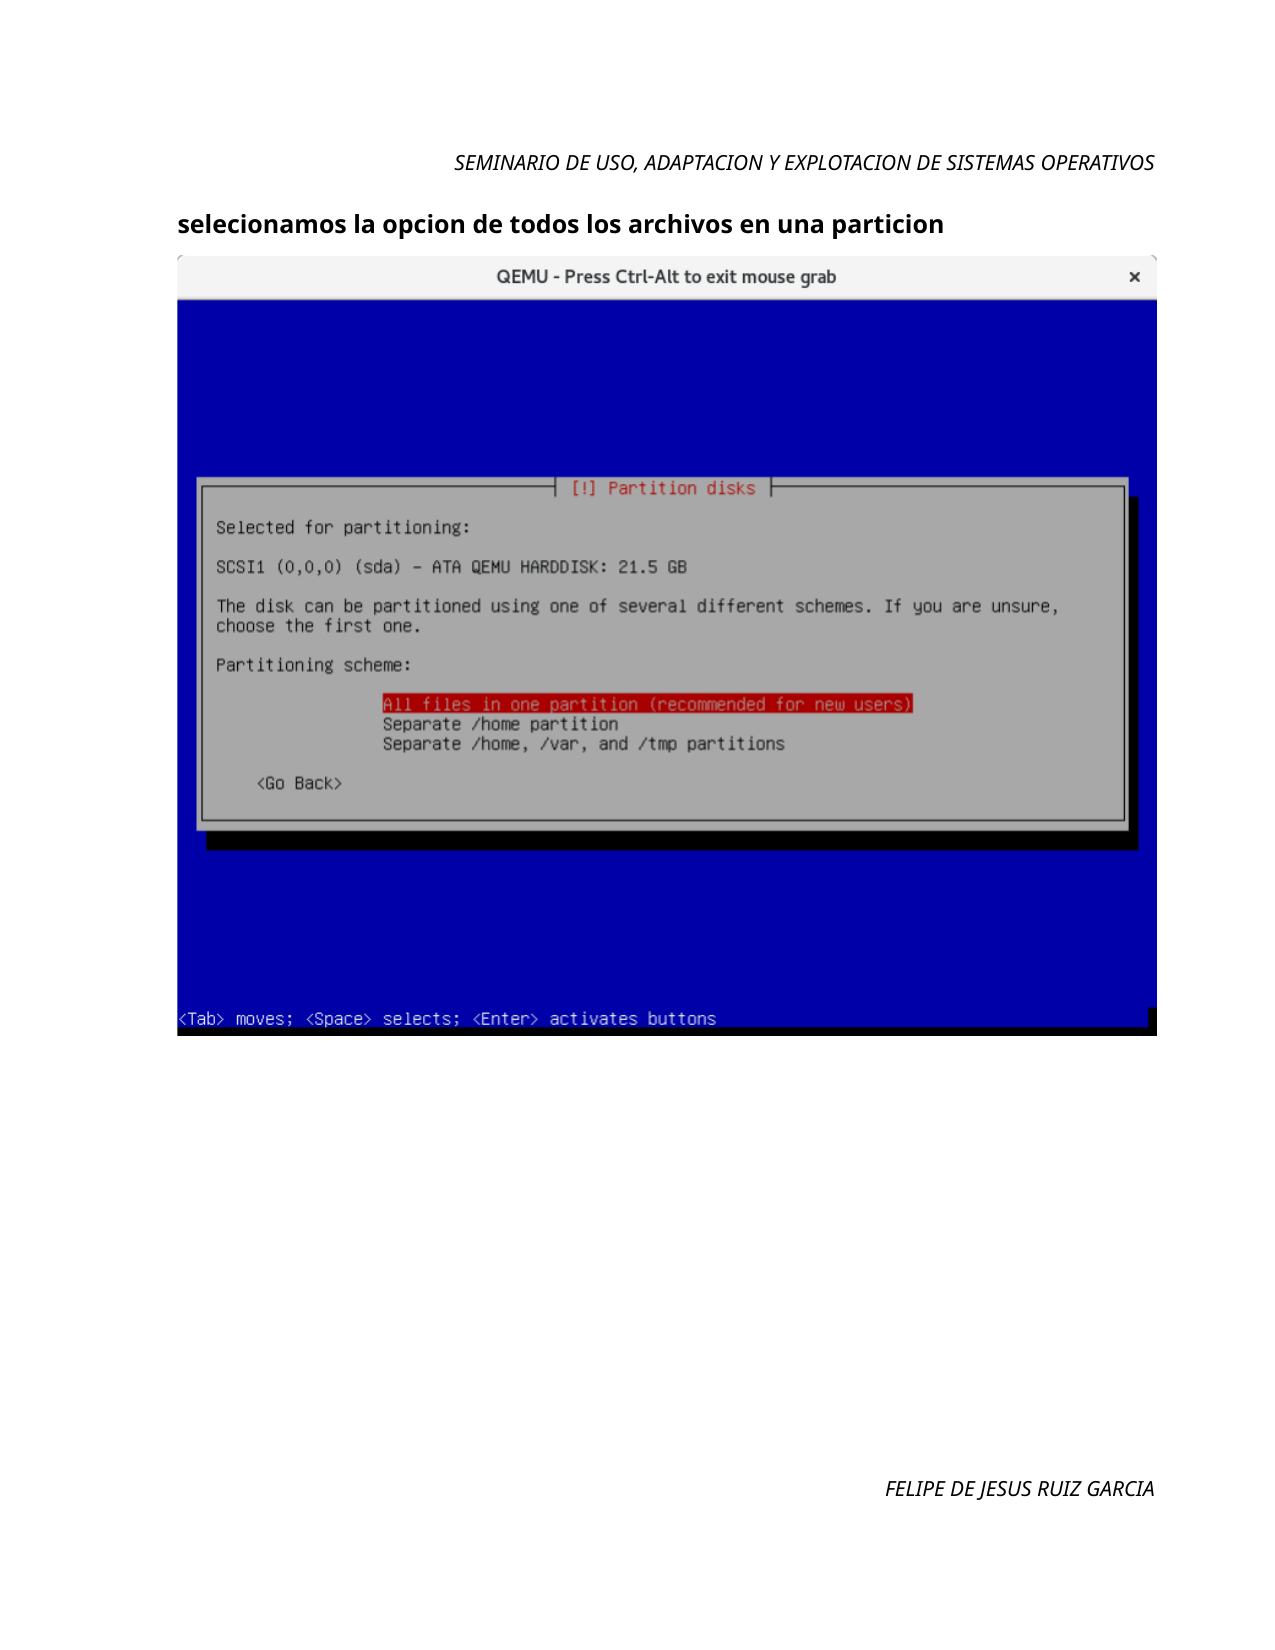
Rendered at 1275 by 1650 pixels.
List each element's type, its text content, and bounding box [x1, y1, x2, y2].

picture [177, 255, 1157, 1036]
text selecionamos la opcion de todos los archivos en una particion [177, 207, 1157, 241]
